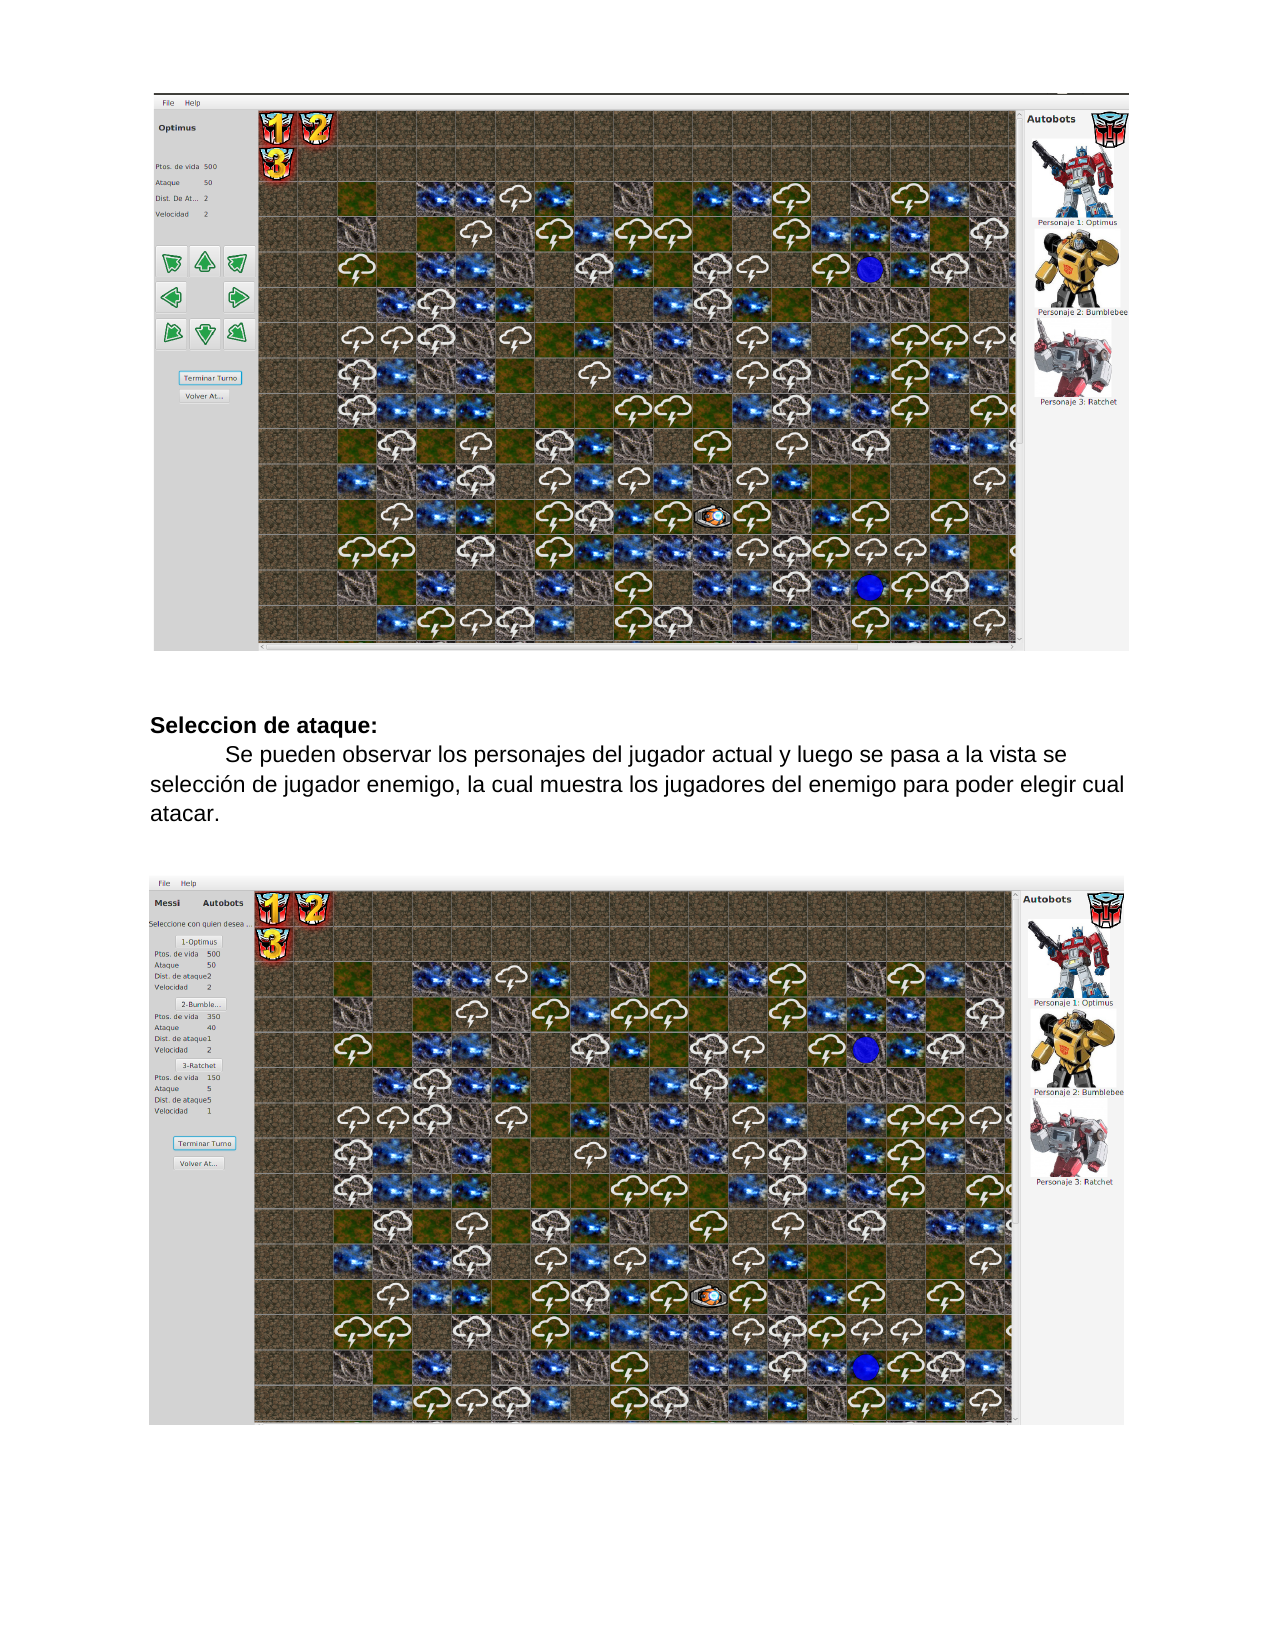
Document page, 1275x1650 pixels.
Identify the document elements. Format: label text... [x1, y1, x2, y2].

text Se pueden observar los personajes del jugador actual y luego se pasa a la vista se selección de jugador enemigo, la cual muestra los jugadores del enemigo para poder elegir cual atacar. [150, 742, 1125, 826]
picture [153, 93, 1129, 651]
picture [149, 875, 1124, 1425]
text Seleccion de ataque: [150, 713, 1125, 738]
